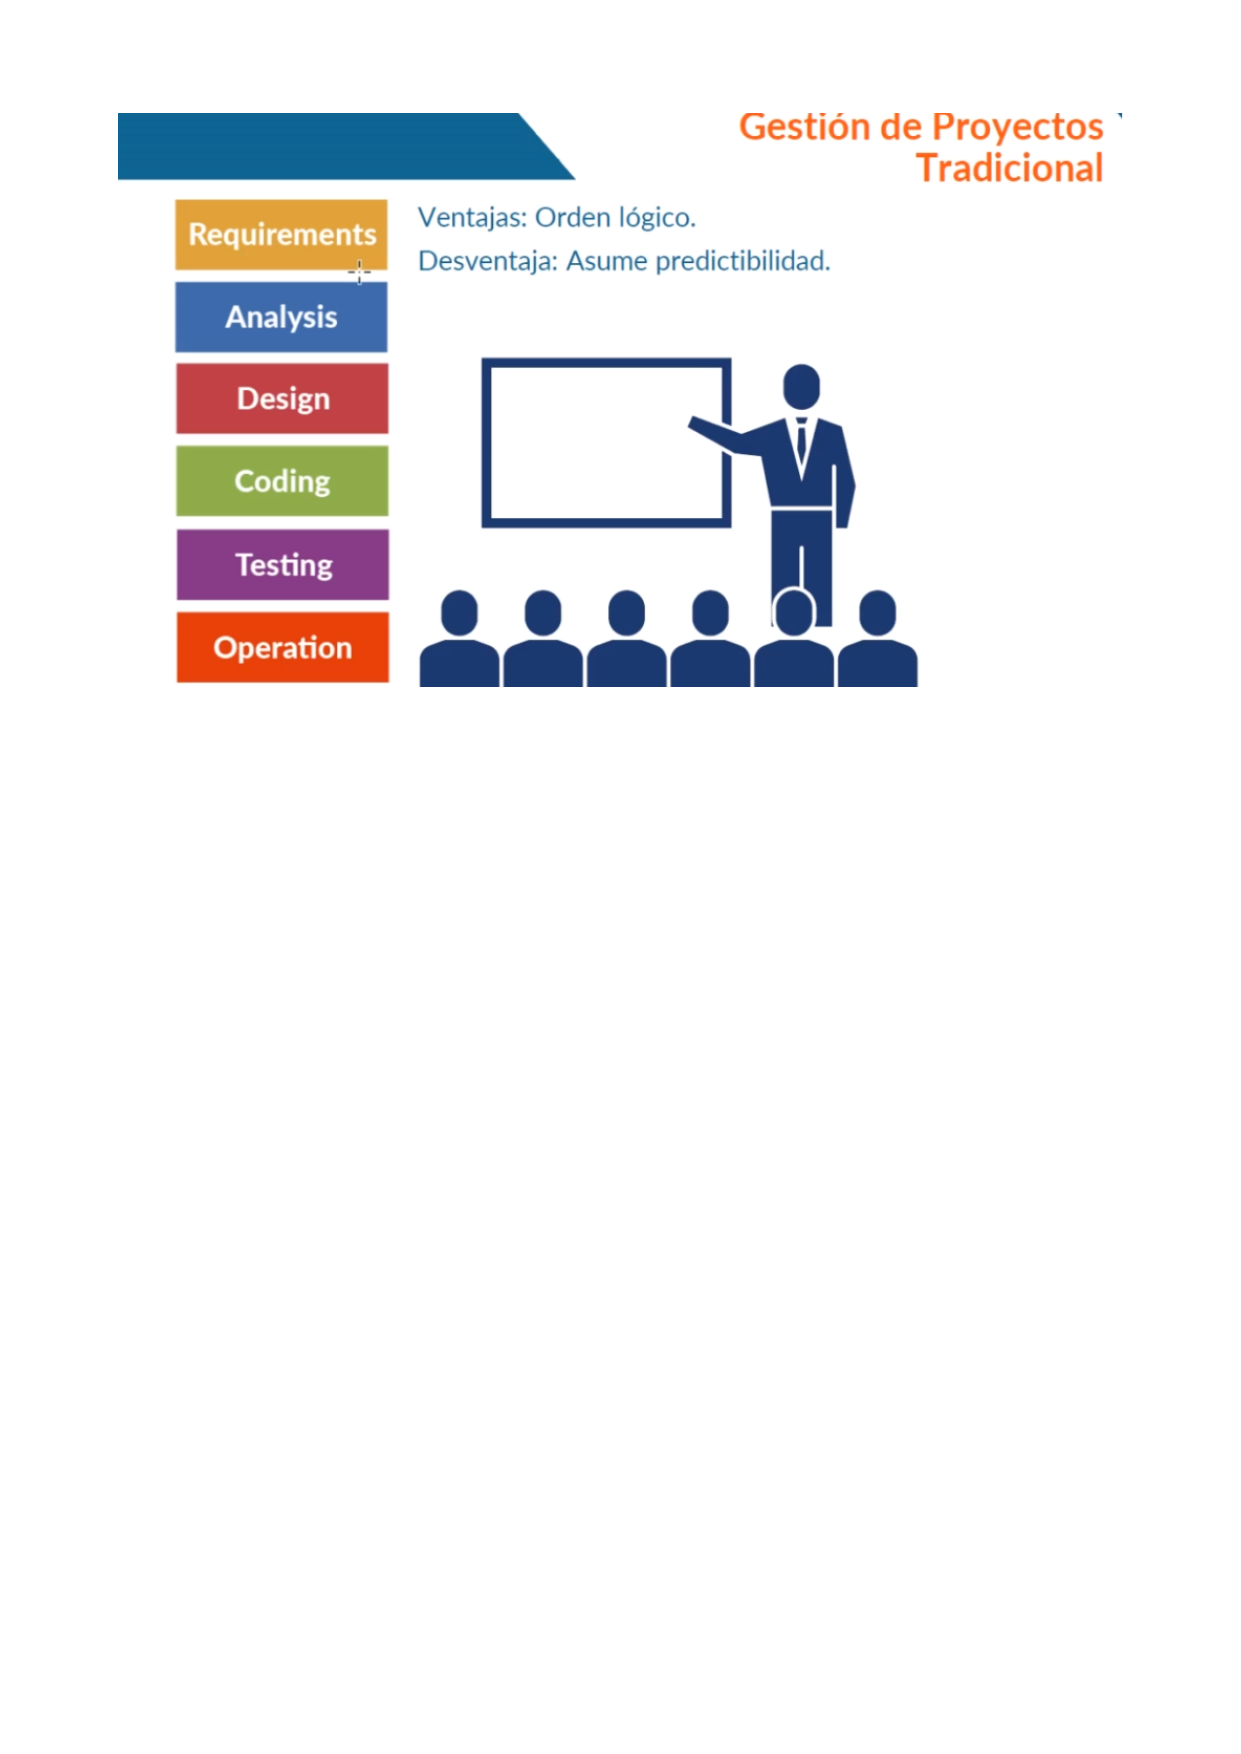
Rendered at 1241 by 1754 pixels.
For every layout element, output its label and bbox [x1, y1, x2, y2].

picture [118, 113, 1123, 687]
